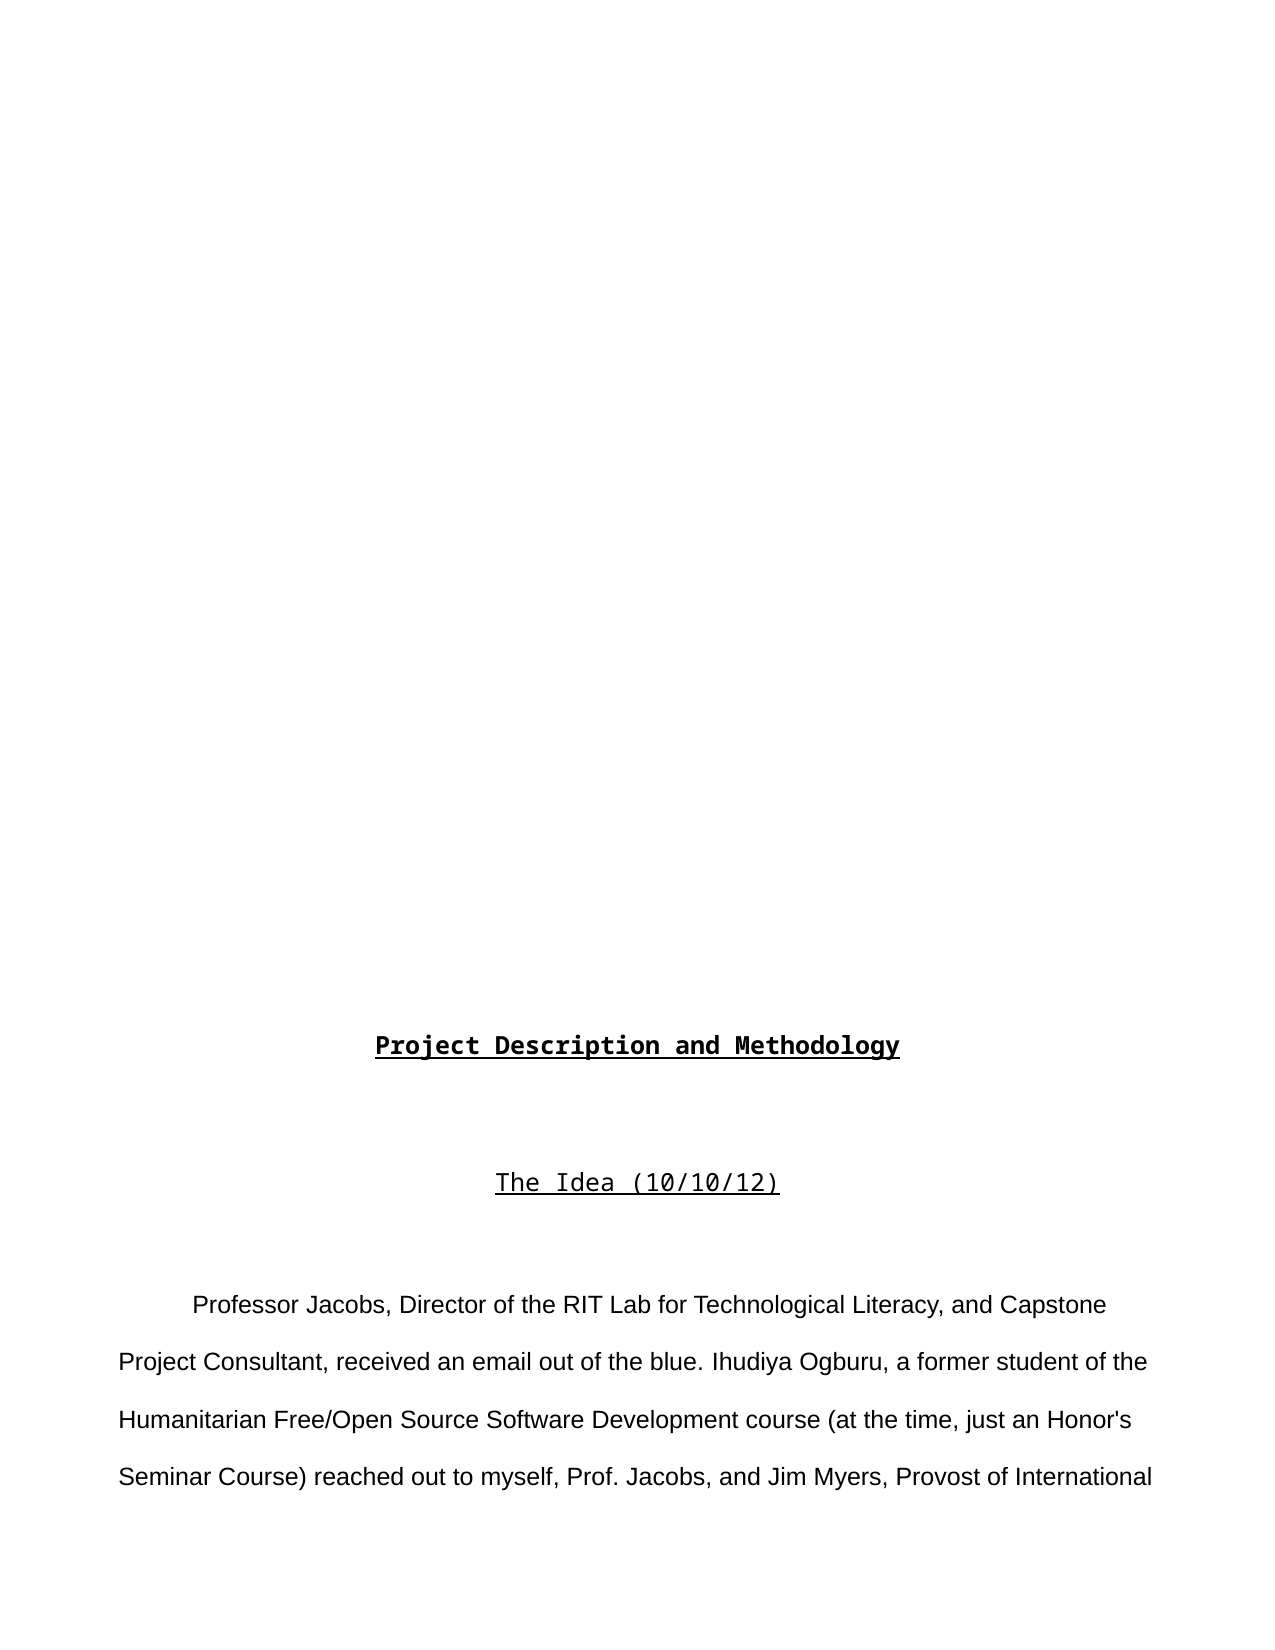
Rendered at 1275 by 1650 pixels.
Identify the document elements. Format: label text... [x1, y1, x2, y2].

text Project Description and Methodology [118, 1028, 1157, 1062]
text The Idea (10/10/12) [118, 1164, 1157, 1198]
text Professor Jacobs, Director of the RIT Lab for Technological Literacy, and Capstone Project Consultant, received an email out of the blue. Ihudiya Ogburu, a former student of the Humanitarian Free/Open Source Software Development course (at the time, just an Honor's Seminar Course) reached out to myself, Prof. Jacobs, and Jim Myers, Provost of International [118, 1290, 1157, 1491]
